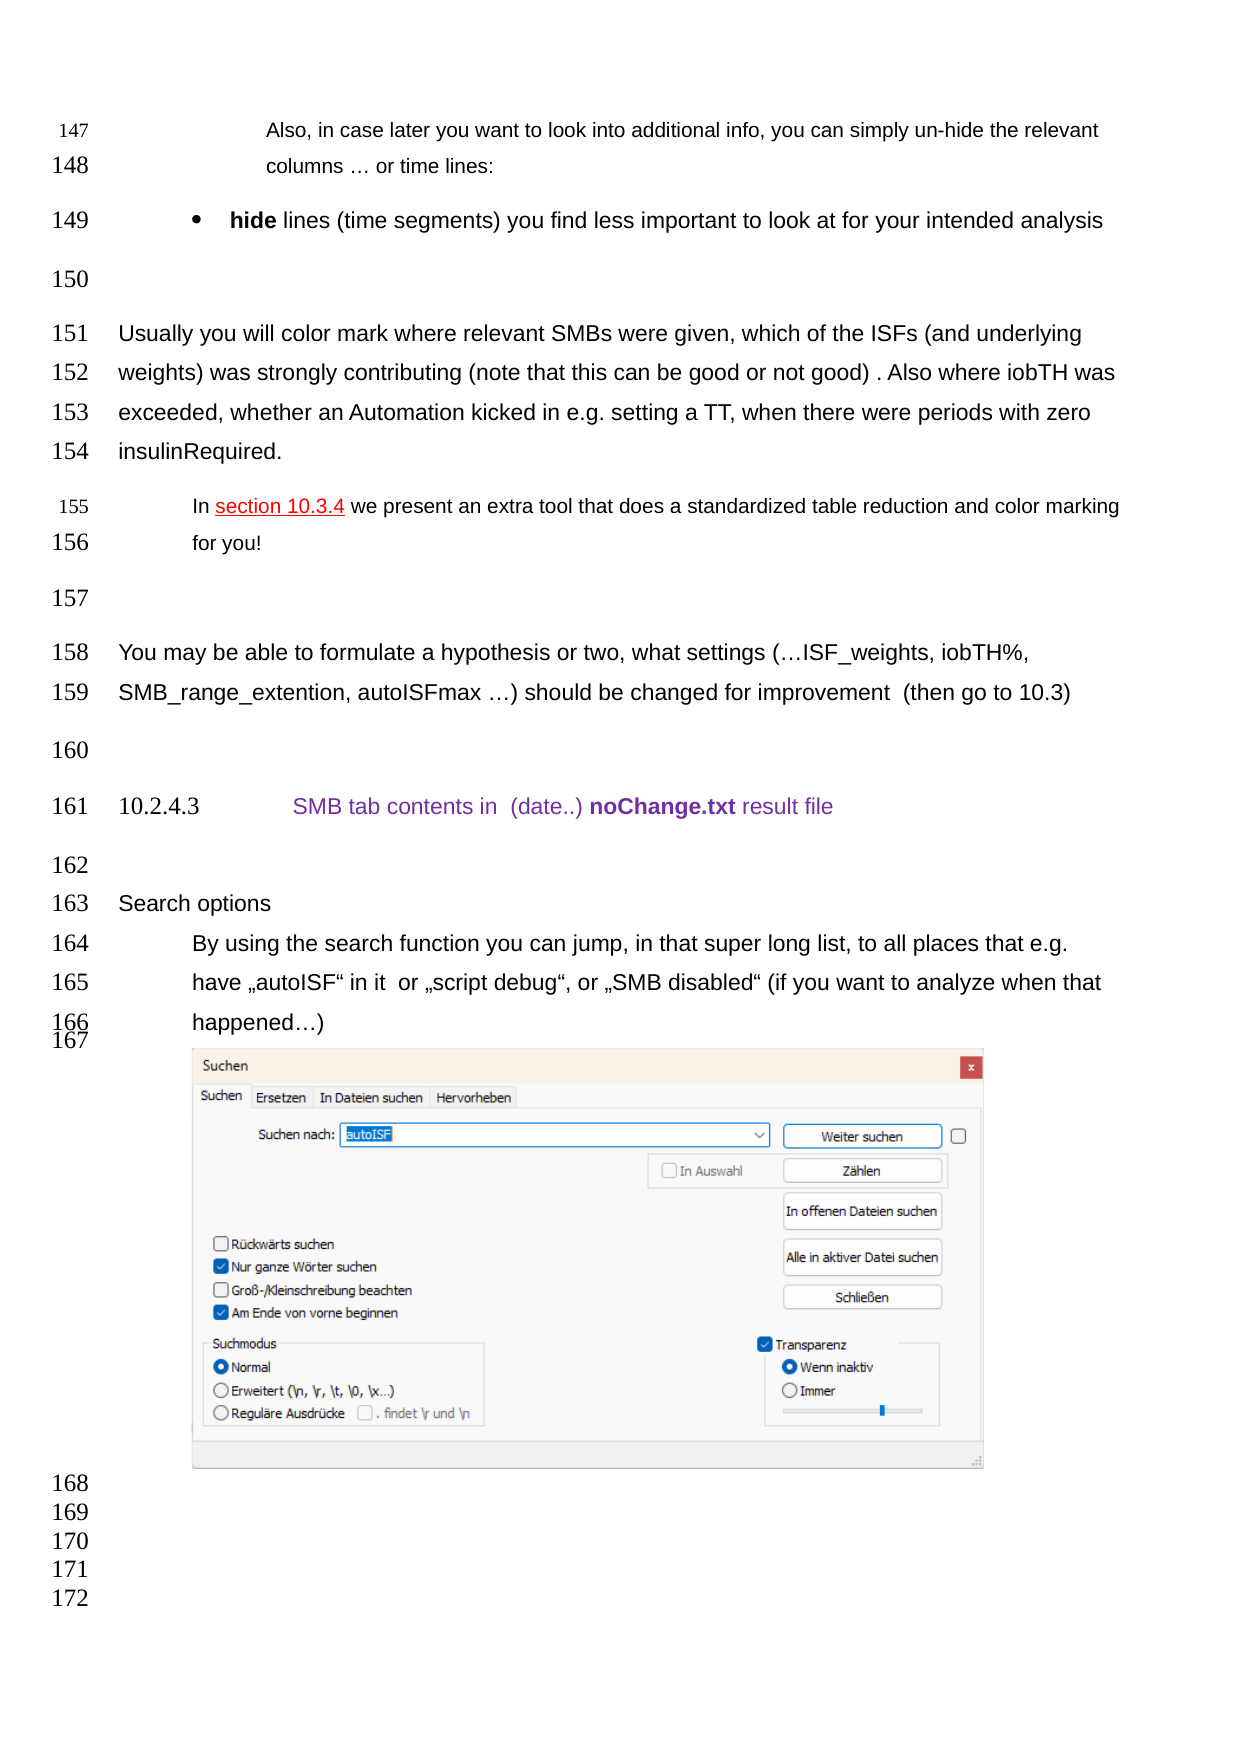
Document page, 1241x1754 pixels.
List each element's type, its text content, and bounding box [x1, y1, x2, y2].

list In section 10.3.4 we present an extra tool that does a standardized table reduction and color marking for you! [192, 494, 1122, 554]
list Also, in case later you want to look into additional info, you can simply un-hide the relevant columns … or time lines: [266, 118, 1122, 178]
list Usually you will color mark where relevant SMBs were given, which of the ISFs (and underlying weights) was strongly contributing (note that this can be good or not good) . Also where iobTH was exceeded, whether an Automation kicked in e.g. setting a TT, when there were periods with zero insulinRequired. [118, 320, 1122, 464]
list hide lines (time segments) you find less important to look at for your intended analysis [192, 207, 1122, 233]
list You may be able to formulate a hypothesis or two, what settings (…ISF_weights, iobTH%, SMB_range_extention, autoISFmax …) should be changed for improvement (then go to 10.3) [118, 639, 1122, 705]
text By using the search function you can jump, in that super long list, to all places that e.g. have „autoISF“ in it or „script debug“, or „SMB disabled“ (if you want to analyze when that happened…) [192, 929, 1122, 1035]
text Search options [118, 890, 1122, 916]
list SMB tab contents in (date..) noChange.txt result file [118, 791, 1122, 819]
